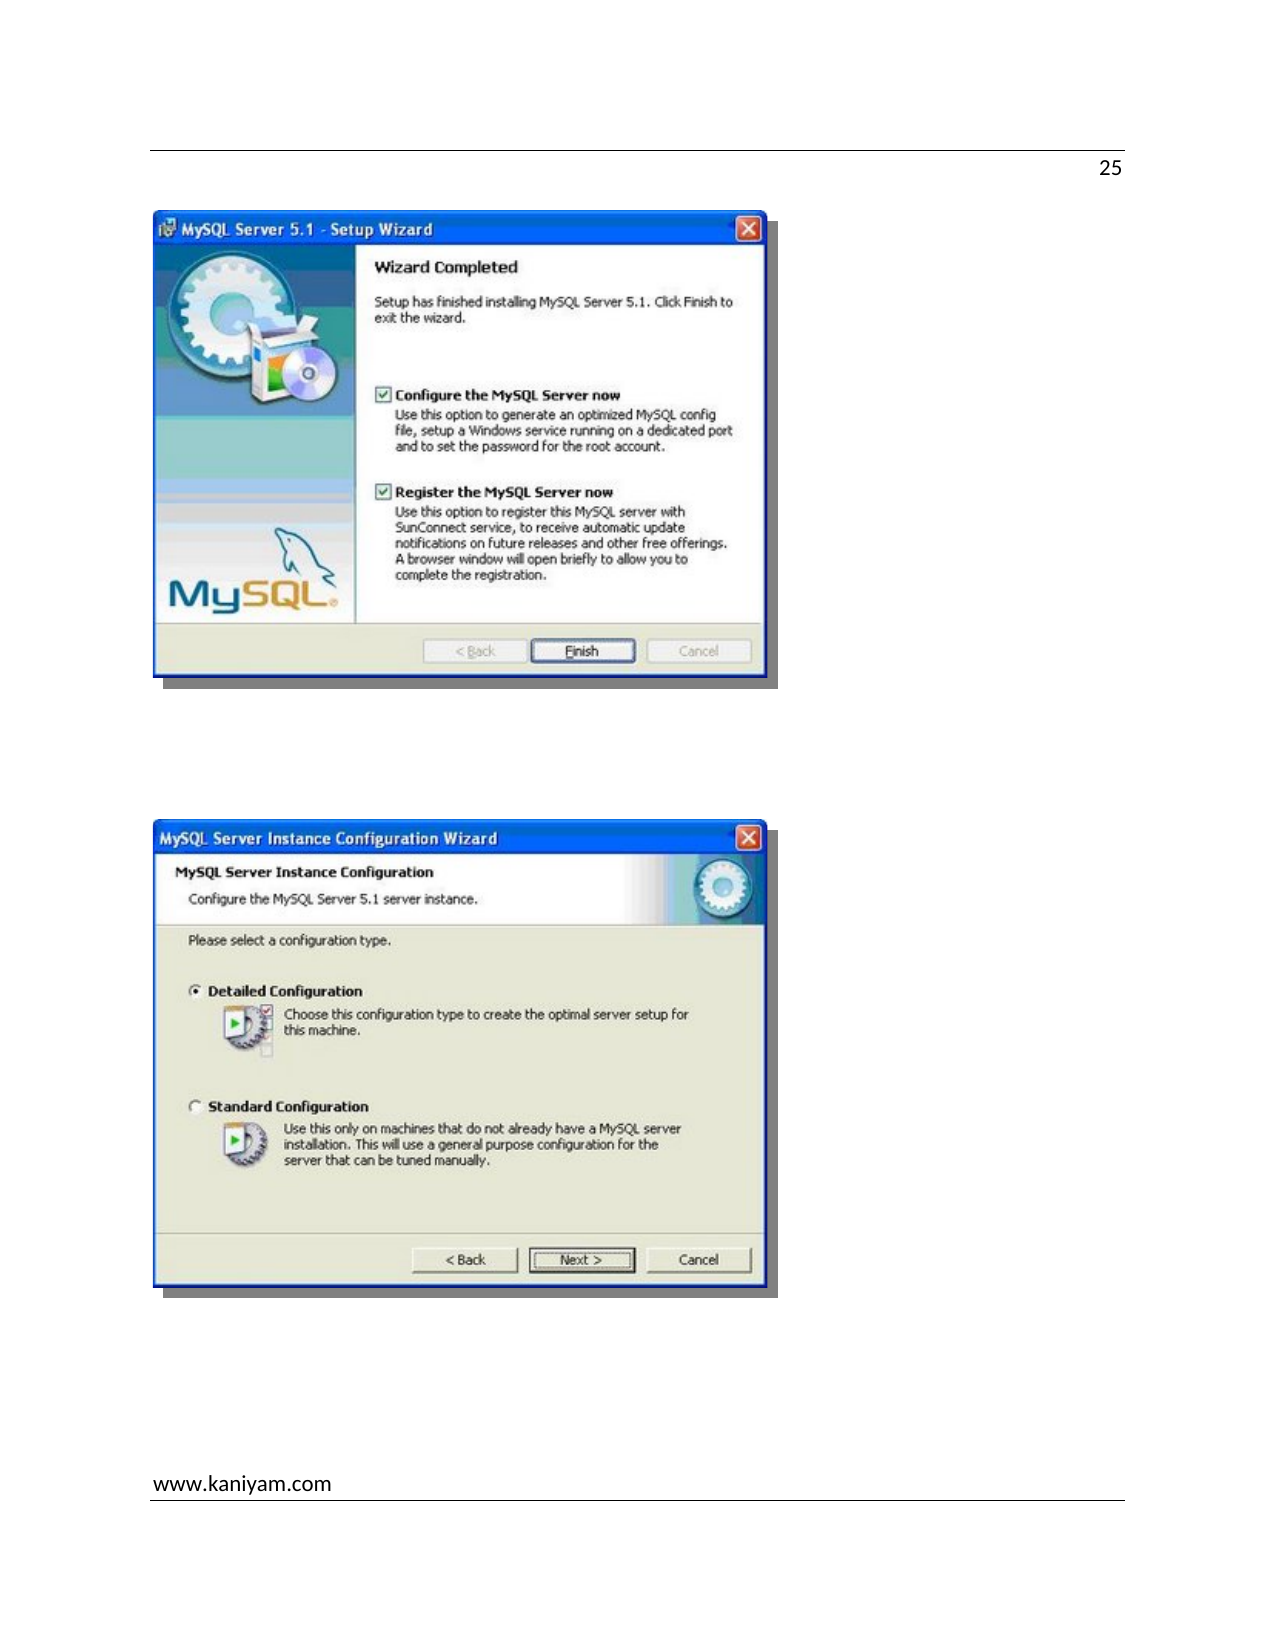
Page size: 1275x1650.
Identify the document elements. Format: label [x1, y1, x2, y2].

picture [152, 819, 768, 1288]
picture [152, 210, 768, 678]
